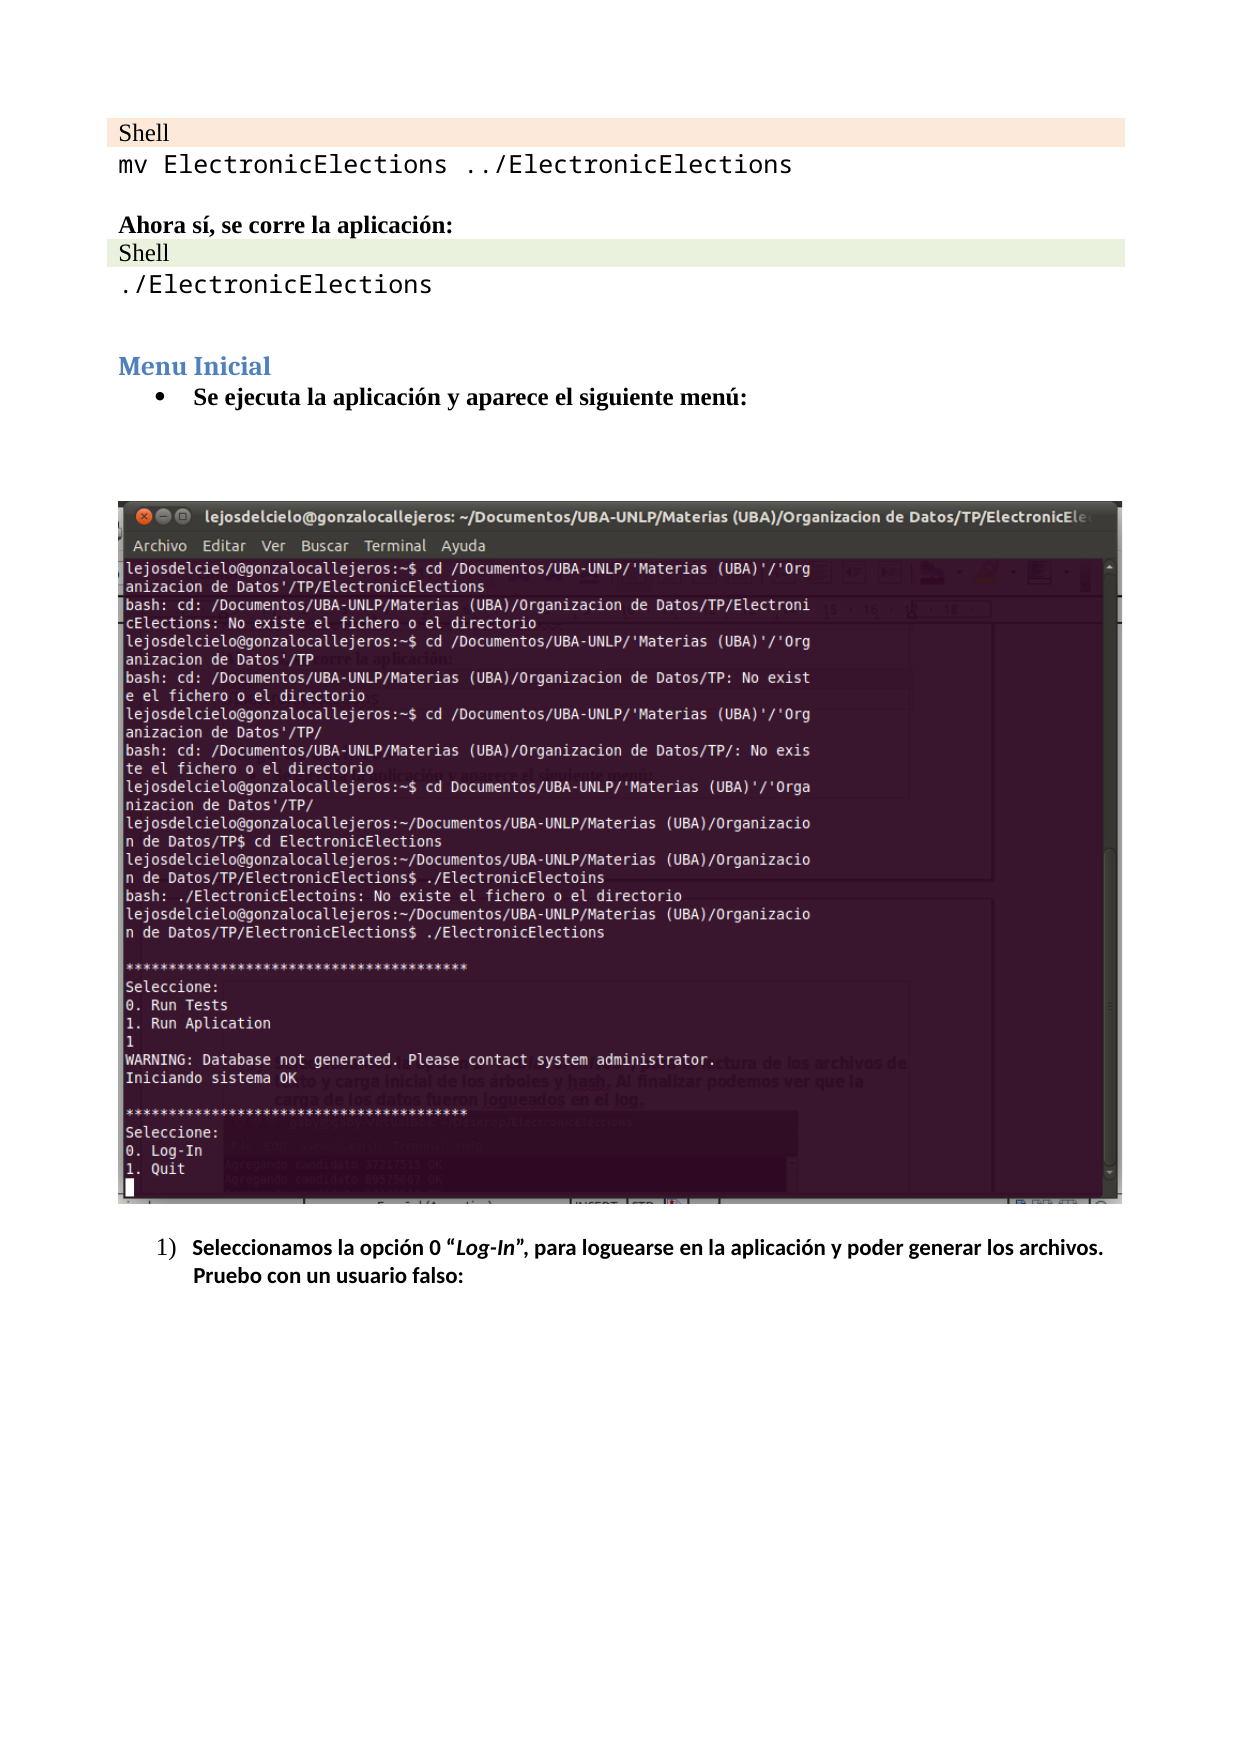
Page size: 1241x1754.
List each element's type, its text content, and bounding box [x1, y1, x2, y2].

text Ahora sí, se corre la aplicación: [118, 210, 1122, 238]
table_header Shell [107, 118, 1125, 147]
subtitle Menu Inicial [118, 351, 1122, 382]
picture [118, 501, 1123, 1204]
list Seleccionamos la opción 0 “Log-In”, para loguearse en la aplicación y poder generar los archivos. Pruebo con un usuario falso: [156, 1232, 1122, 1289]
table_header Shell [107, 239, 1125, 267]
table_cell ./ElectronicElections [107, 267, 1125, 301]
table_cell mv ElectronicElections ../ElectronicElections [107, 147, 1125, 181]
list Se ejecuta la aplicación y aparece el siguiente menú: [156, 382, 1122, 411]
